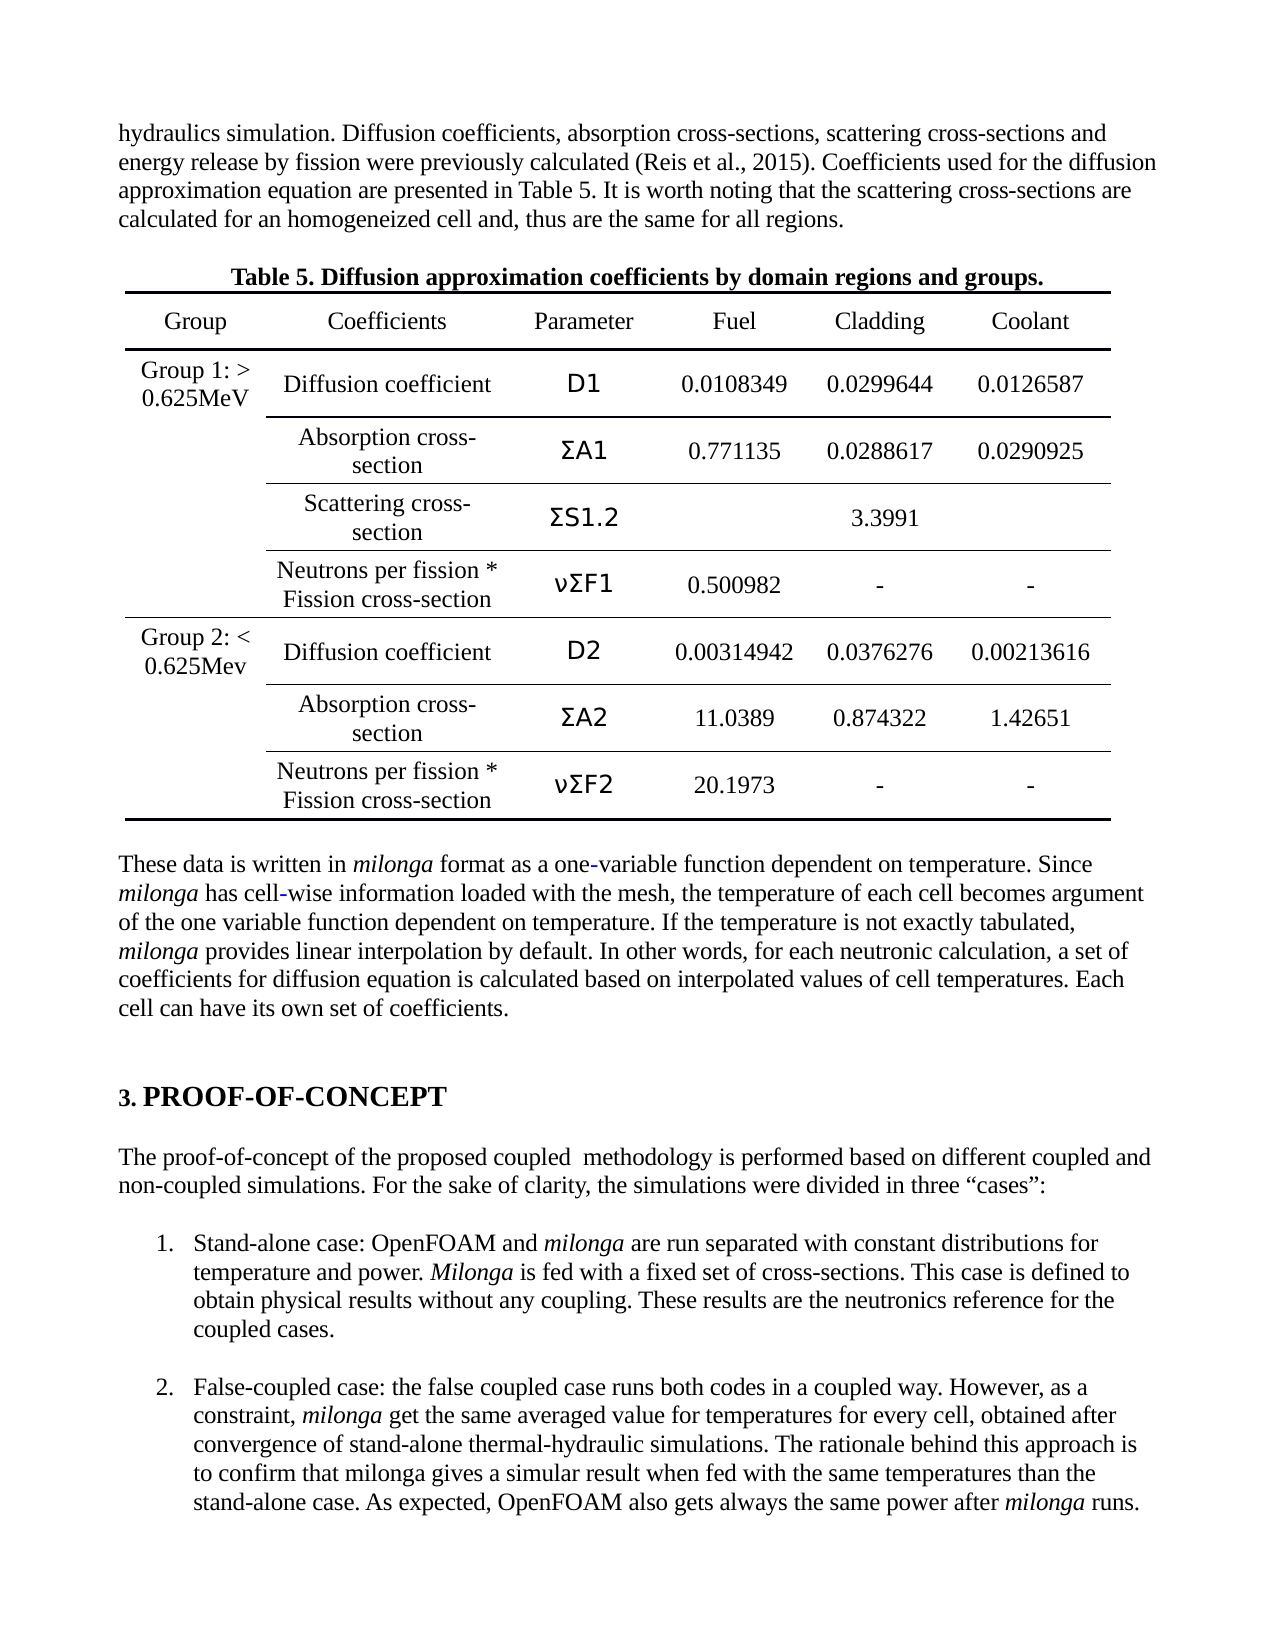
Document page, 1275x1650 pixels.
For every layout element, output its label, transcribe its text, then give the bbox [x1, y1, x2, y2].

table_cell 11.0389 [659, 685, 809, 751]
table_cell D2 [509, 618, 659, 684]
table_cell 0.500982 [659, 551, 809, 617]
table_cell [125, 483, 266, 550]
table_cell - [809, 752, 950, 818]
table_cell 0.00314942 [659, 618, 809, 684]
table_cell Group 2: < 0.625Mev [125, 618, 266, 684]
table_cell 0.0376276 [809, 618, 950, 684]
table_cell νΣF2 [509, 752, 659, 818]
table_cell D1 [509, 351, 659, 416]
table_cell 0.00213616 [950, 618, 1111, 684]
table_cell 0.0126587 [950, 351, 1111, 416]
table_cell - [950, 551, 1111, 617]
table_cell 0.0108349 [659, 351, 809, 416]
text The proof-of-concept of the proposed coupled methodology is performed based on different coupled and non-coupled simulations. For the sake of clarity, the simulations were divided in three “cases”: [118, 1142, 1157, 1199]
table_cell Neutrons per fission * Fission cross-section [266, 551, 508, 617]
table_header Group [125, 294, 266, 347]
table_cell - [809, 551, 950, 617]
list False-coupled case: the false coupled case runs both codes in a coupled way. However, as a constraint, milonga get the same averaged value for temperatures for every cell, obtained after convergence of stand-alone thermal-hydraulic simulations. The rationale behind this approach is to confirm that milonga gives a simular result when fed with the same temperatures than the stand-alone case. As expected, OpenFOAM also gets always the same power after milonga runs. [156, 1372, 1157, 1516]
table_cell 1.42651 [950, 685, 1111, 751]
table_header Parameter [509, 294, 659, 347]
list Stand-alone case: OpenFOAM and milonga are run separated with constant distributions for temperature and power. Milonga is fed with a fixed set of cross-sections. This case is defined to obtain physical results without any coupling. These results are the neutronics reference for the coupled cases. [156, 1228, 1157, 1343]
text Table 5. Diffusion approximation coefficients by domain regions and groups. [118, 262, 1157, 291]
table_header Cladding [809, 294, 950, 347]
table_cell Scattering cross-section [266, 484, 508, 550]
table_cell Neutrons per fission * Fission cross-section [266, 752, 508, 818]
table_header Coolant [950, 294, 1111, 347]
text These data is written in milonga format as a one-variable function dependent on temperature. Since milonga has cell-wise information loaded with the mesh, the temperature of each cell becomes argument of the one variable function dependent on temperature. If the temperature is not exactly tabulated, milonga provides linear interpolation by default. In other words, for each neutronic calculation, a set of coefficients for diffusion equation is calculated based on interpolated values of cell temperatures. Each cell can have its own set of coefficients. [118, 849, 1157, 1022]
table_cell [125, 751, 266, 818]
table_cell Diffusion coefficient [266, 618, 508, 684]
table_cell 3.3991 [659, 484, 1111, 550]
table_cell Absorption cross-section [266, 685, 508, 751]
table_cell [125, 416, 266, 483]
table_cell νΣF1 [509, 551, 659, 617]
text hydraulics simulation. Diffusion coefficients, absorption cross-sections, scattering cross-sections and energy release by fission were previously calculated (Reis et al., 2015). Coefficients used for the diffusion approximation equation are presented in Table 5. It is worth noting that the scattering cross-sections are calculated for an homogeneized cell and, thus are the same for all regions. [118, 118, 1157, 233]
table_cell 20.1973 [659, 752, 809, 818]
table_cell 0.874322 [809, 685, 950, 751]
table_header Fuel [659, 294, 809, 347]
table_cell Absorption cross-section [266, 418, 508, 483]
table_cell 0.0290925 [950, 418, 1111, 483]
table_cell ΣA2 [509, 685, 659, 751]
table_cell Diffusion coefficient [266, 351, 508, 416]
table_cell Group 1: > 0.625MeV [125, 351, 266, 416]
table_cell 0.0288617 [809, 418, 950, 483]
table_cell [125, 550, 266, 617]
table_cell - [950, 752, 1111, 818]
table_cell 0.771135 [659, 418, 809, 483]
text 3. PROOF-OF-CONCEPT [118, 1079, 1157, 1113]
table_header Coefficients [266, 294, 508, 347]
table_cell ΣS1.2 [509, 484, 659, 550]
table_cell 0.0299644 [809, 351, 950, 416]
table_cell ΣA1 [509, 418, 659, 483]
table_cell [125, 684, 266, 751]
